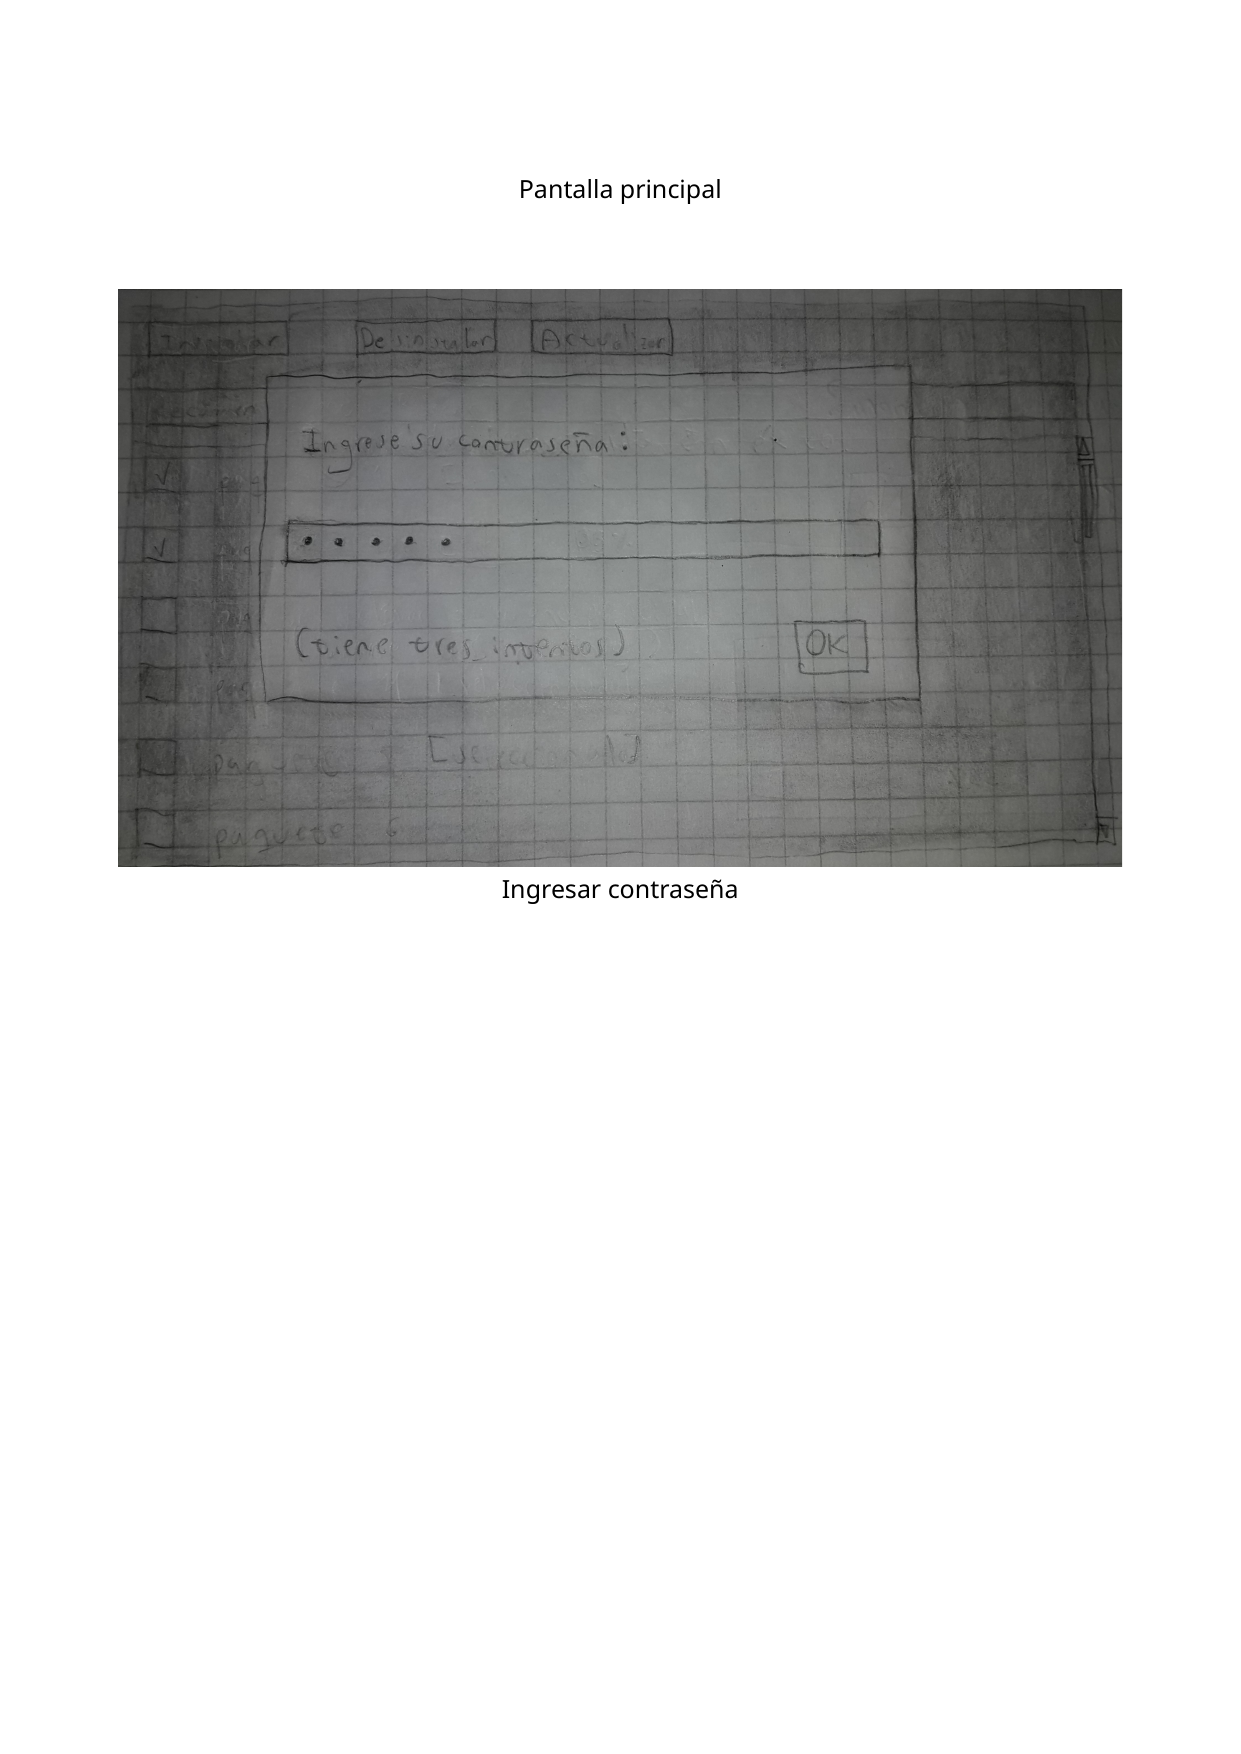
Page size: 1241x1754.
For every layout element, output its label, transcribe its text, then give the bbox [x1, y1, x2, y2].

text Ingresar contraseña [118, 867, 1122, 906]
text [118, 279, 1122, 289]
text Pantalla principal [118, 172, 1122, 206]
picture [118, 289, 1123, 867]
